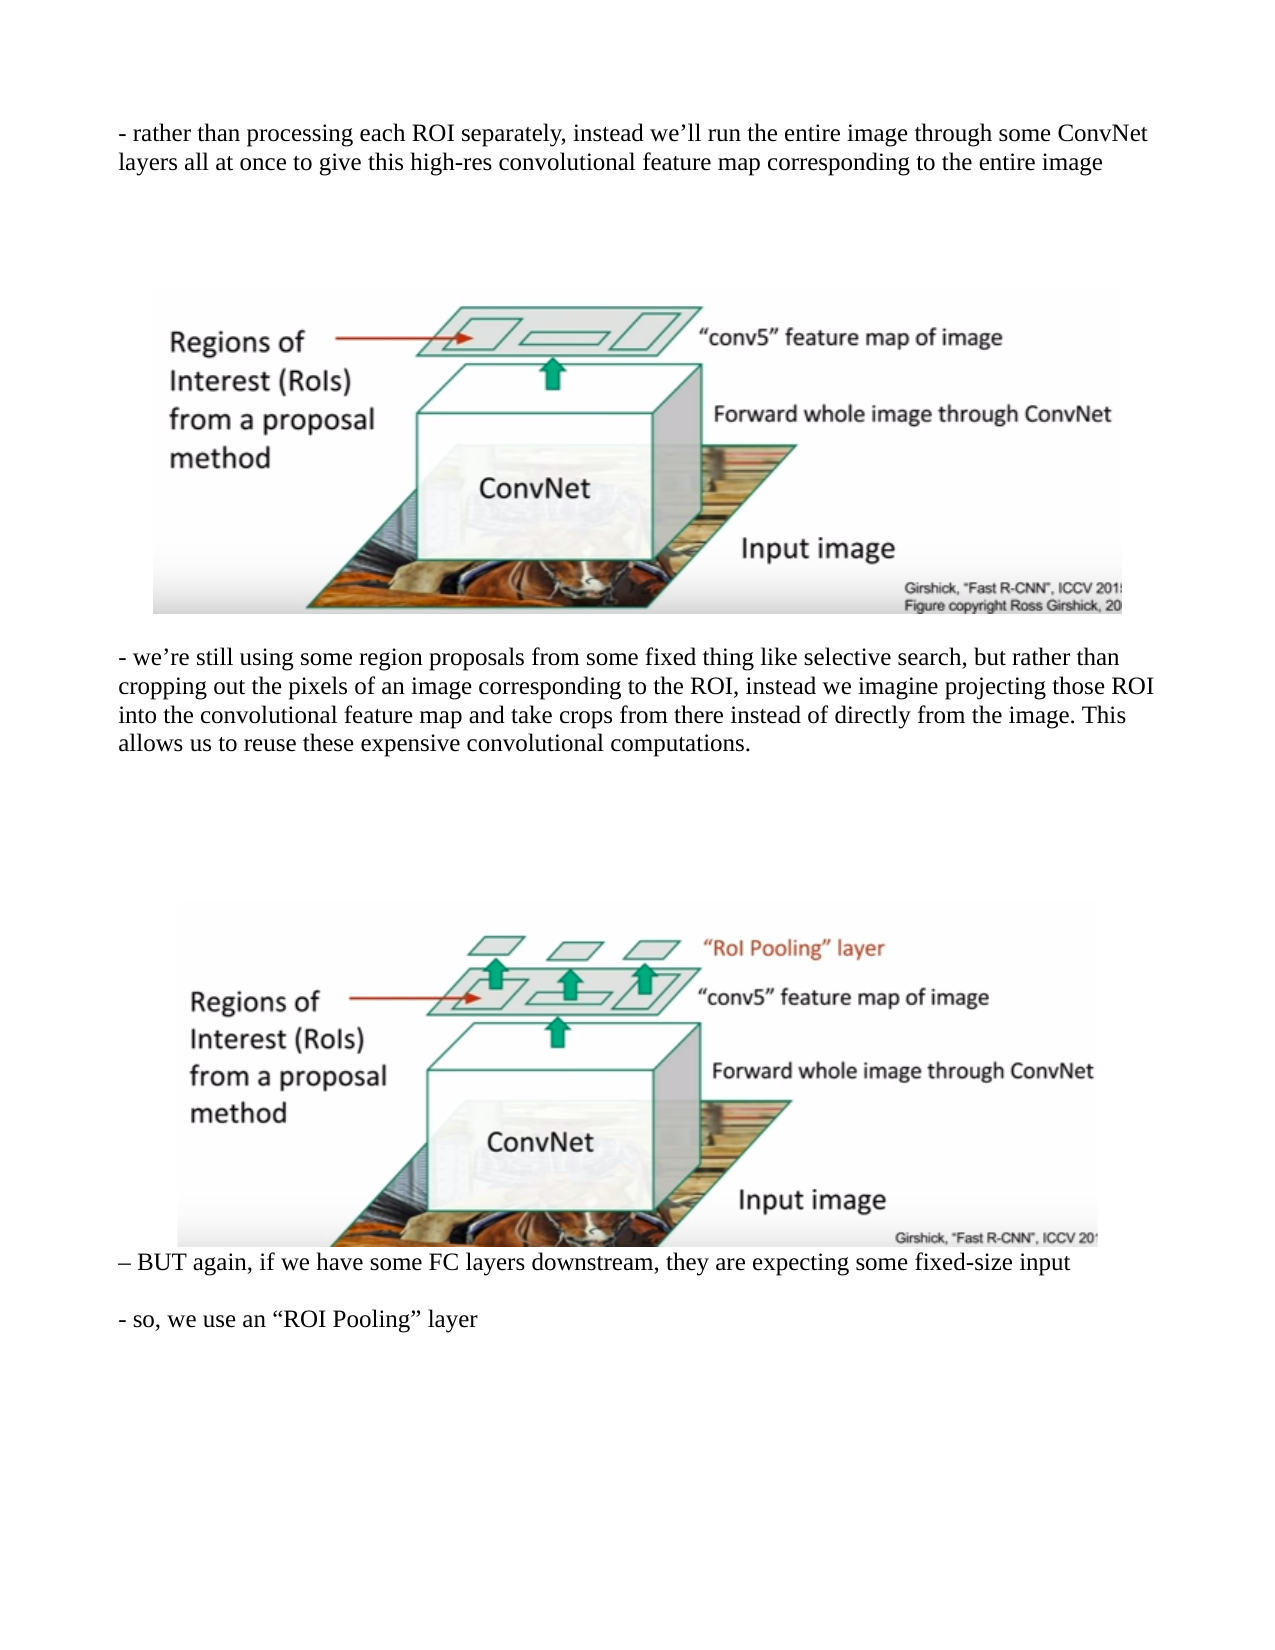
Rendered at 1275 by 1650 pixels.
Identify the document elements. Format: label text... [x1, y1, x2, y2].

picture [177, 901, 1098, 1247]
text – BUT again, if we have some FC layers downstream, they are expecting some fixed-size input [118, 1198, 1157, 1275]
text - rather than processing each ROI separately, instead we’ll run the entire image through some ConvNet layers all at once to give this high-res convolutional feature map corresponding to the entire image [118, 118, 1157, 176]
text - we’re still using some region proposals from some fixed thing like selective search, but rather than cropping out the pixels of an image corresponding to the ROI, instead we imagine projecting those ROI into the convolutional feature map and take crops from there instead of directly from the image. This allows us to reuse these expensive convolutional computations. [118, 642, 1157, 757]
picture [153, 290, 1122, 614]
text - so, we use an “ROI Pooling” layer [118, 1304, 1157, 1333]
